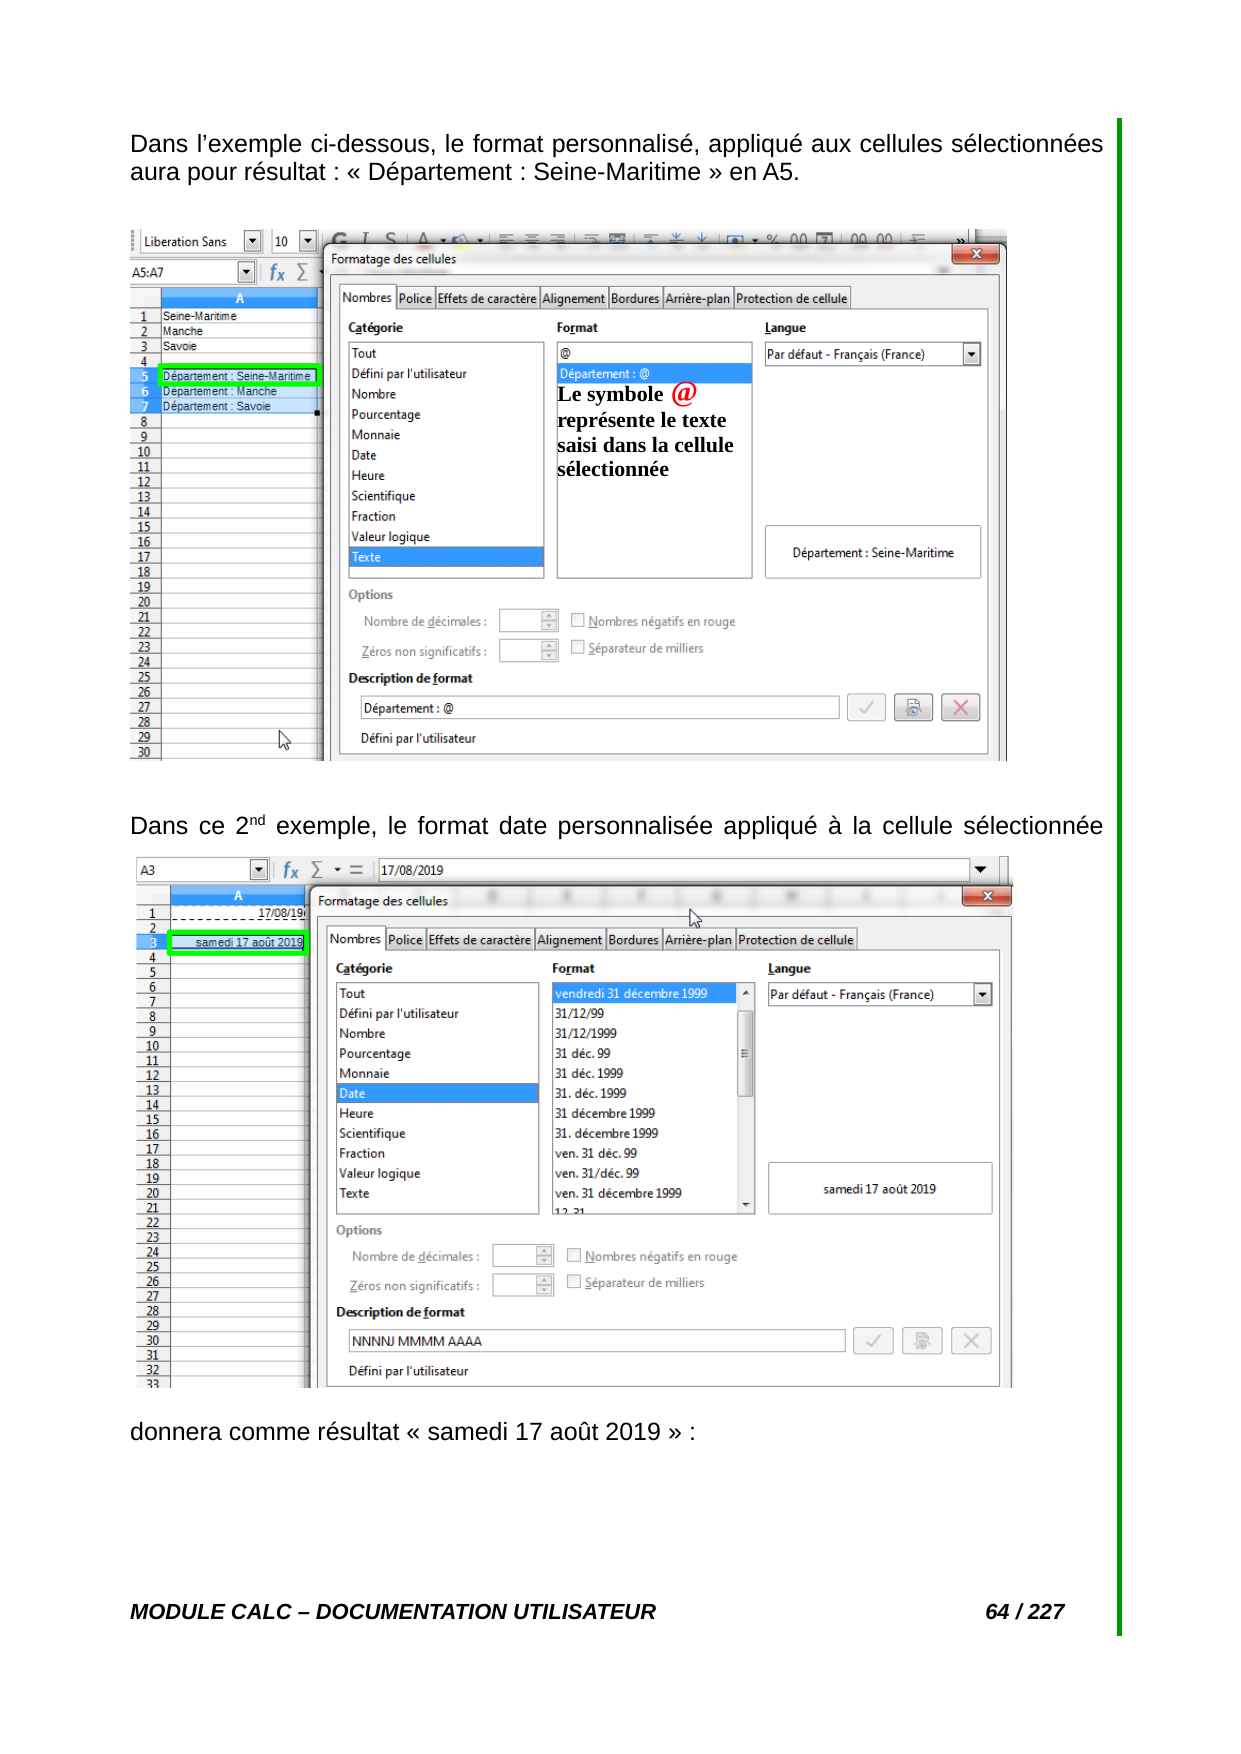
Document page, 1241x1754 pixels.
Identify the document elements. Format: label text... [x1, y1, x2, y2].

picture [136, 856, 1014, 1388]
text Dans l’exemple ci-dessous, le format personnalisé, appliqué aux cellules sélectionnées aura pour résultat : « Département : Seine-Maritime » en A5. [130, 130, 1105, 186]
text Dans ce 2nd exemple, le format date personnalisée appliqué à la cellule sélectionnée donnera comme résultat « samedi 17 août 2019 » : [130, 812, 1105, 1445]
picture [129, 229, 1007, 761]
